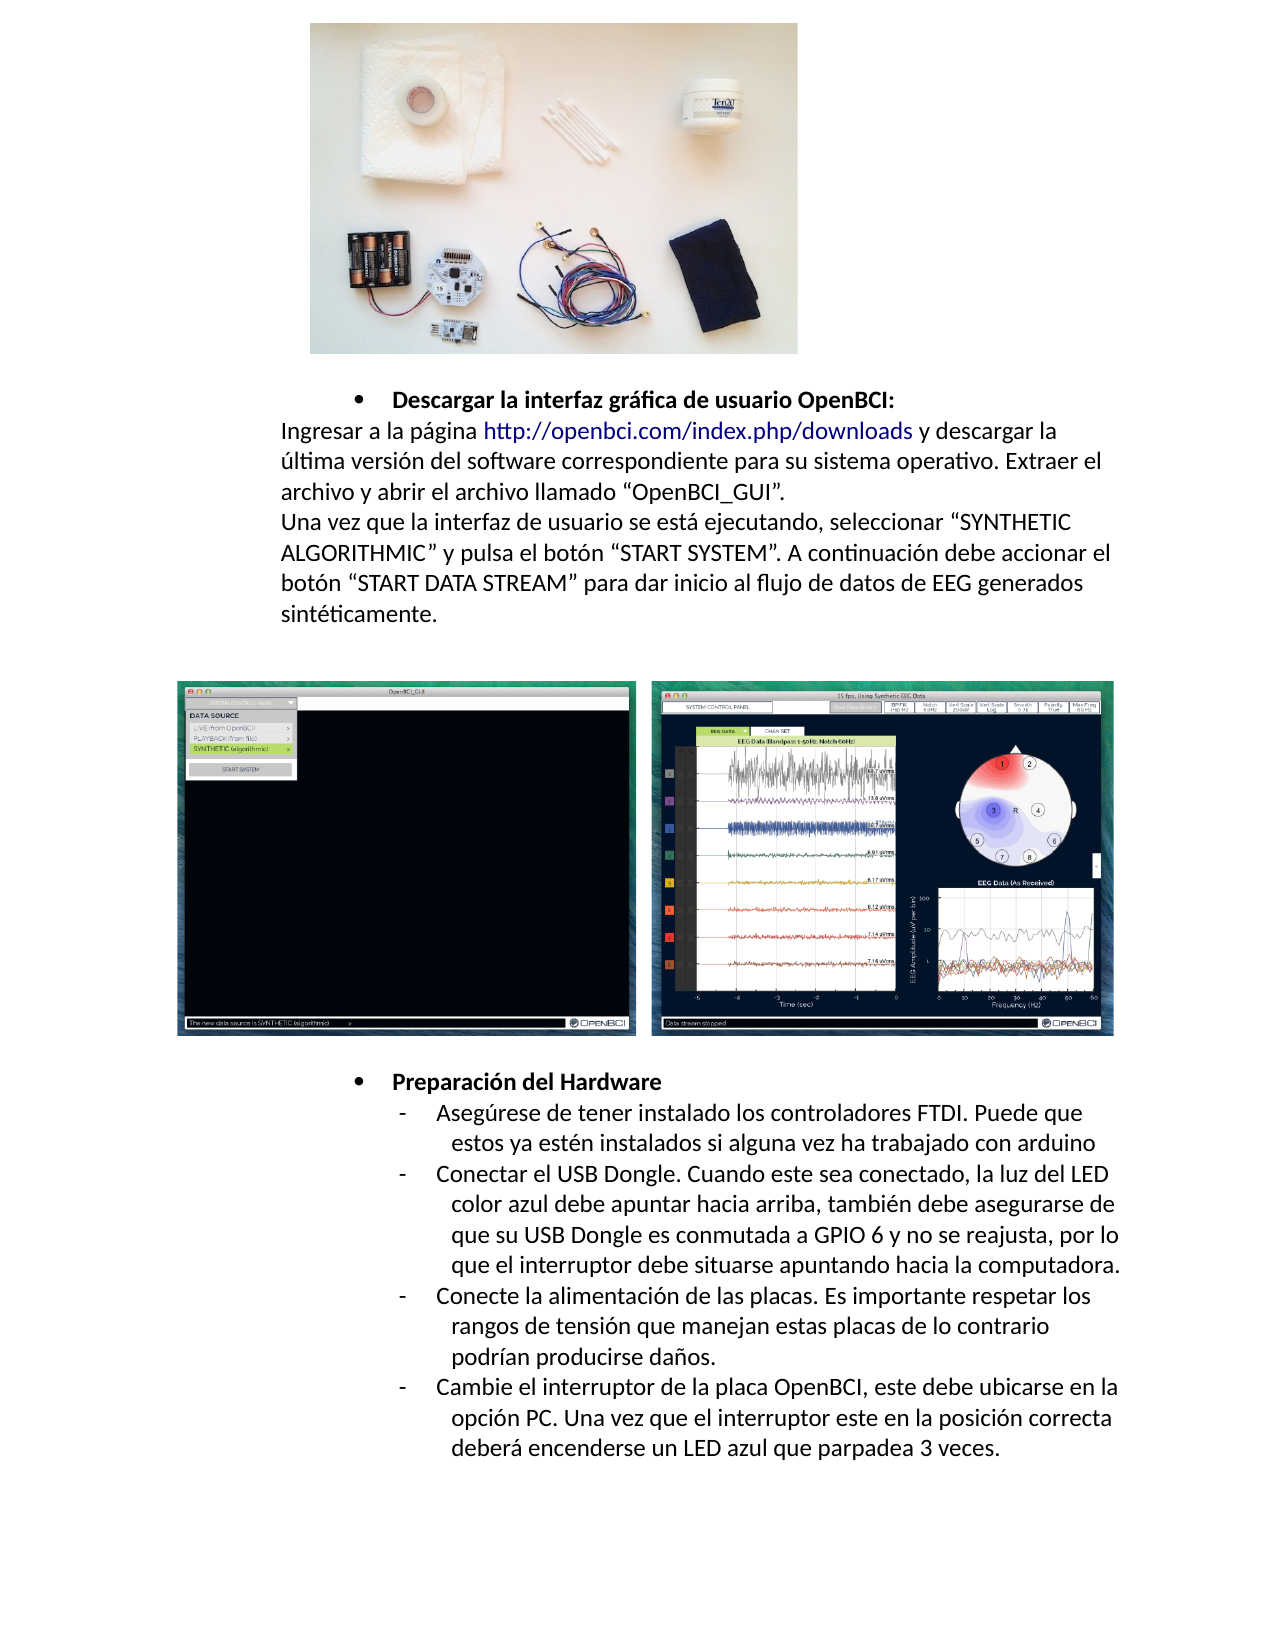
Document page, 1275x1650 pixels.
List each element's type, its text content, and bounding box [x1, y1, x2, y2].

list Cambie el interruptor de la placa OpenBCI, este debe ubicarse en la opción PC. Una vez que el interruptor este en la posición correcta deberá encenderse un LED azul que parpadea 3 veces. [399, 1371, 1122, 1463]
list Conecte la alimentación de las placas. Es importante respetar los rangos de tensión que manejan estas placas de lo contrario podrían producirse daños. [399, 1280, 1122, 1371]
list Una vez que la interfaz de usuario se está ejecutando, seleccionar “SYNTHETIC ALGORITHMIC” y pulsa el botón “START SYSTEM”. A continuación debe accionar el botón “START DATA STREAM” para dar inicio al flujo de datos de EEG generados sintéticamente. [281, 506, 1122, 628]
list Ingresar a la página http://openbci.com/index.php/downloads y descargar la última versión del software correspondiente para su sistema operativo. Extraer el archivo y abrir el archivo llamado “OpenBCI_GUI”. [281, 415, 1122, 506]
list Preparación del Hardware [354, 1066, 1122, 1097]
list Conectar el USB Dongle. Cuando este sea conectado, la luz del LED color azul debe apuntar hacia arriba, también debe asegurarse de que su USB Dongle es conmutada a GPIO 6 y no se reajusta, por lo que el interruptor debe situarse apuntando hacia la computadora. [399, 1158, 1122, 1280]
list Descargar la interfaz gráfica de usuario OpenBCI: [354, 384, 1122, 415]
list Asegúrese de tener instalado los controladores FTDI. Puede que estos ya estén instalados si alguna vez ha trabajado con arduino [399, 1097, 1122, 1158]
